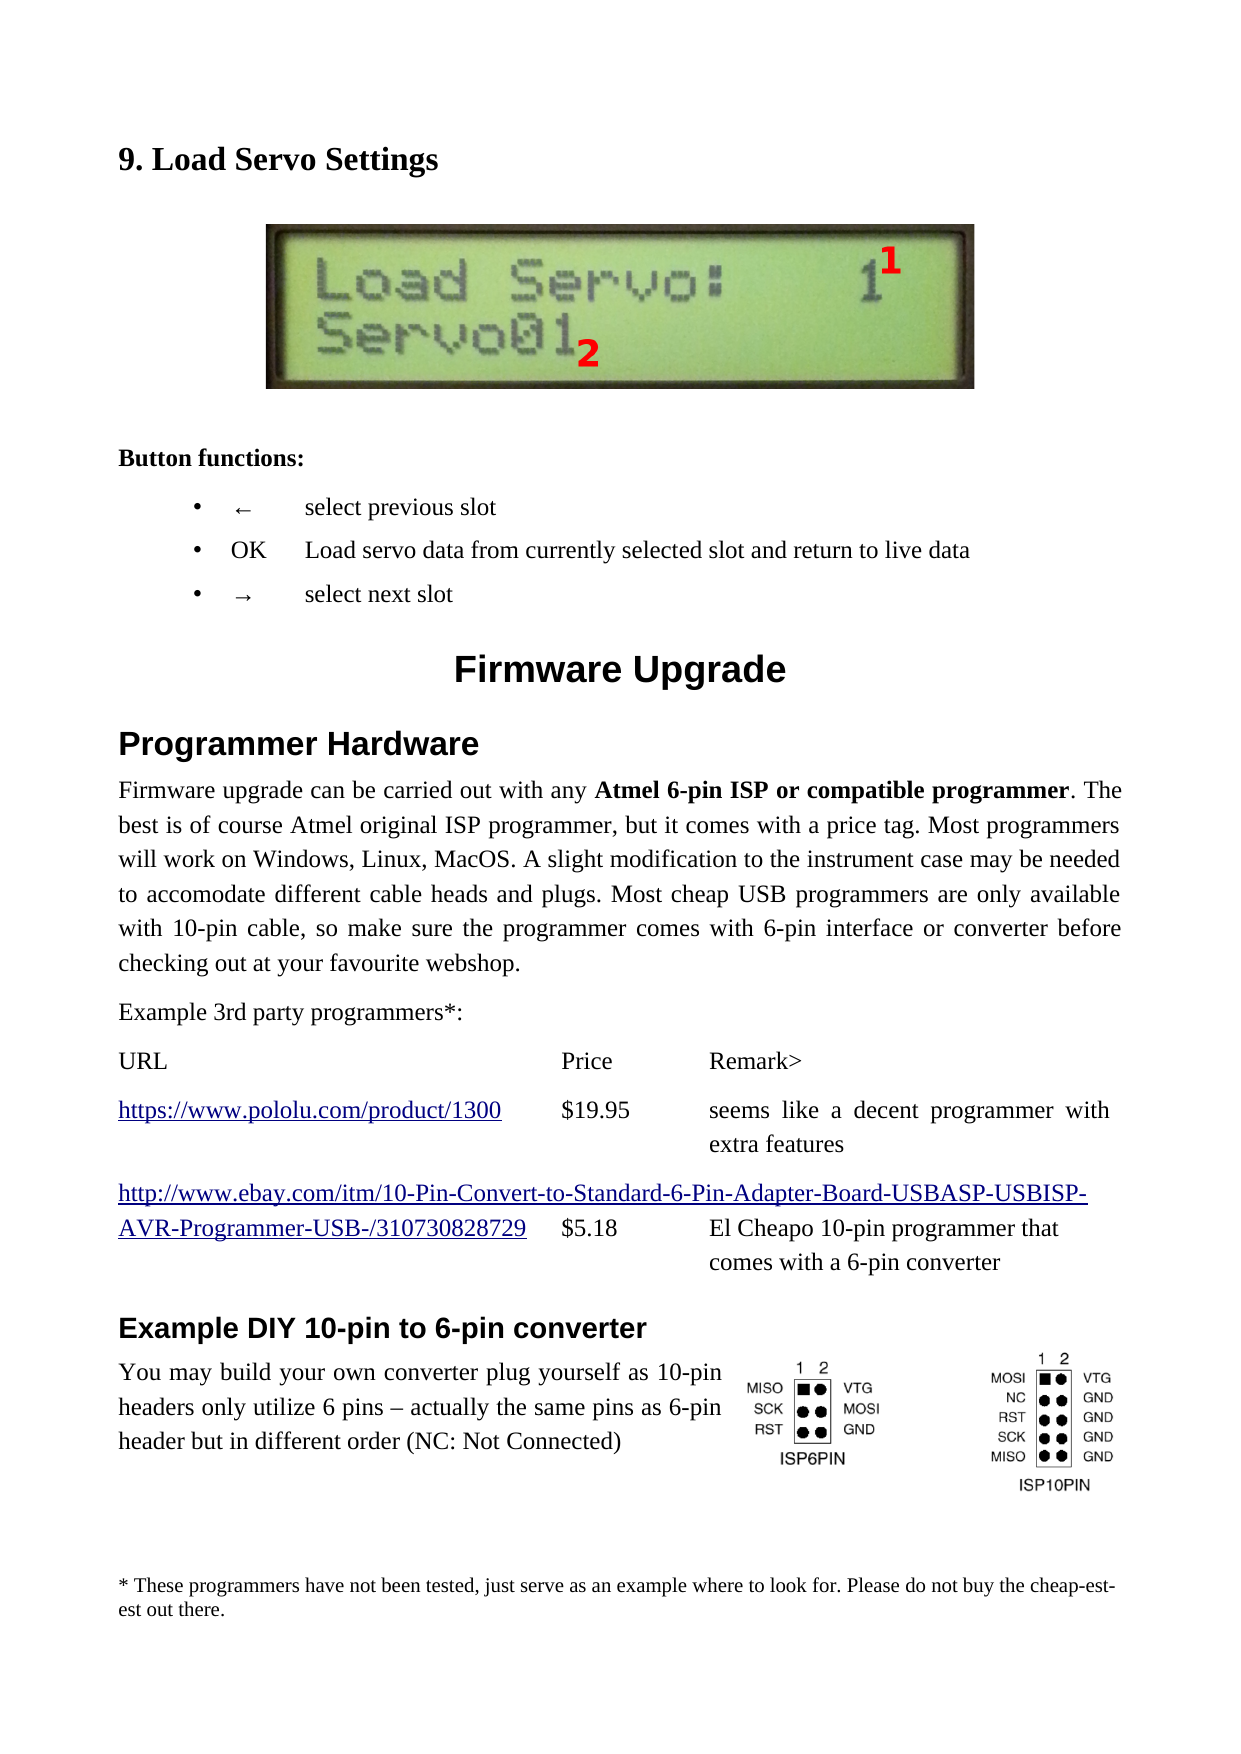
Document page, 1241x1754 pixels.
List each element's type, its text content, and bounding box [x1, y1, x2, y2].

text Button functions: [118, 443, 1122, 472]
subtitle Example DIY 10-pin to 6-pin converter [118, 1311, 1122, 1345]
text URL Price Remark> [118, 1046, 1122, 1074]
text https://www.pololu.com/product/1300 $19.95 seems like a decent programmer with extra features [118, 1095, 1122, 1158]
subtitle Programmer Hardware [118, 724, 1122, 763]
picture [265, 224, 975, 389]
text Example 3rd party programmers*: [118, 997, 1122, 1026]
text Firmware upgrade can be carried out with any Atmel 6-pin ISP or compatible programmer. The best is of course Atmel original ISP programmer, but it comes with a price tag. Most programmers will work on Windows, Linux, MacOS. A slight modification to the instrument case may be needed to accomodate different cable heads and plugs. Most cheap USB programmers are only available with 10-pin cable, so make sure the programmer comes with 6-pin interface or converter before checking out at your favourite webshop. [118, 775, 1122, 976]
subtitle Firmware Upgrade [118, 647, 1122, 691]
text http://www.ebay.com/itm/10-Pin-Convert-to-Standard-6-Pin-Adapter-Board-USBASP-USBISP-AVR-Programmer-USB-/310730828729 $5.18 El Cheapo 10-pin programmer that comes with a 6-pin converter [118, 1178, 1122, 1276]
text You may build your own converter plug yourself as 10-pin headers only utilize 6 pins – actually the same pins as 6-pin header but in different order (NC: Not Connected) [118, 1357, 722, 1455]
list ← select previous slot [193, 492, 1122, 521]
text * These programmers have not been tested, just serve as an example where to look for. Please do not buy the cheap-est-est out there. [118, 1572, 1122, 1621]
list → select next slot [193, 579, 1122, 608]
subtitle 9. Load Servo Settings [118, 139, 1122, 178]
picture [722, 1348, 1137, 1498]
list OK Load servo data from currently selected slot and return to live data [193, 536, 1122, 564]
